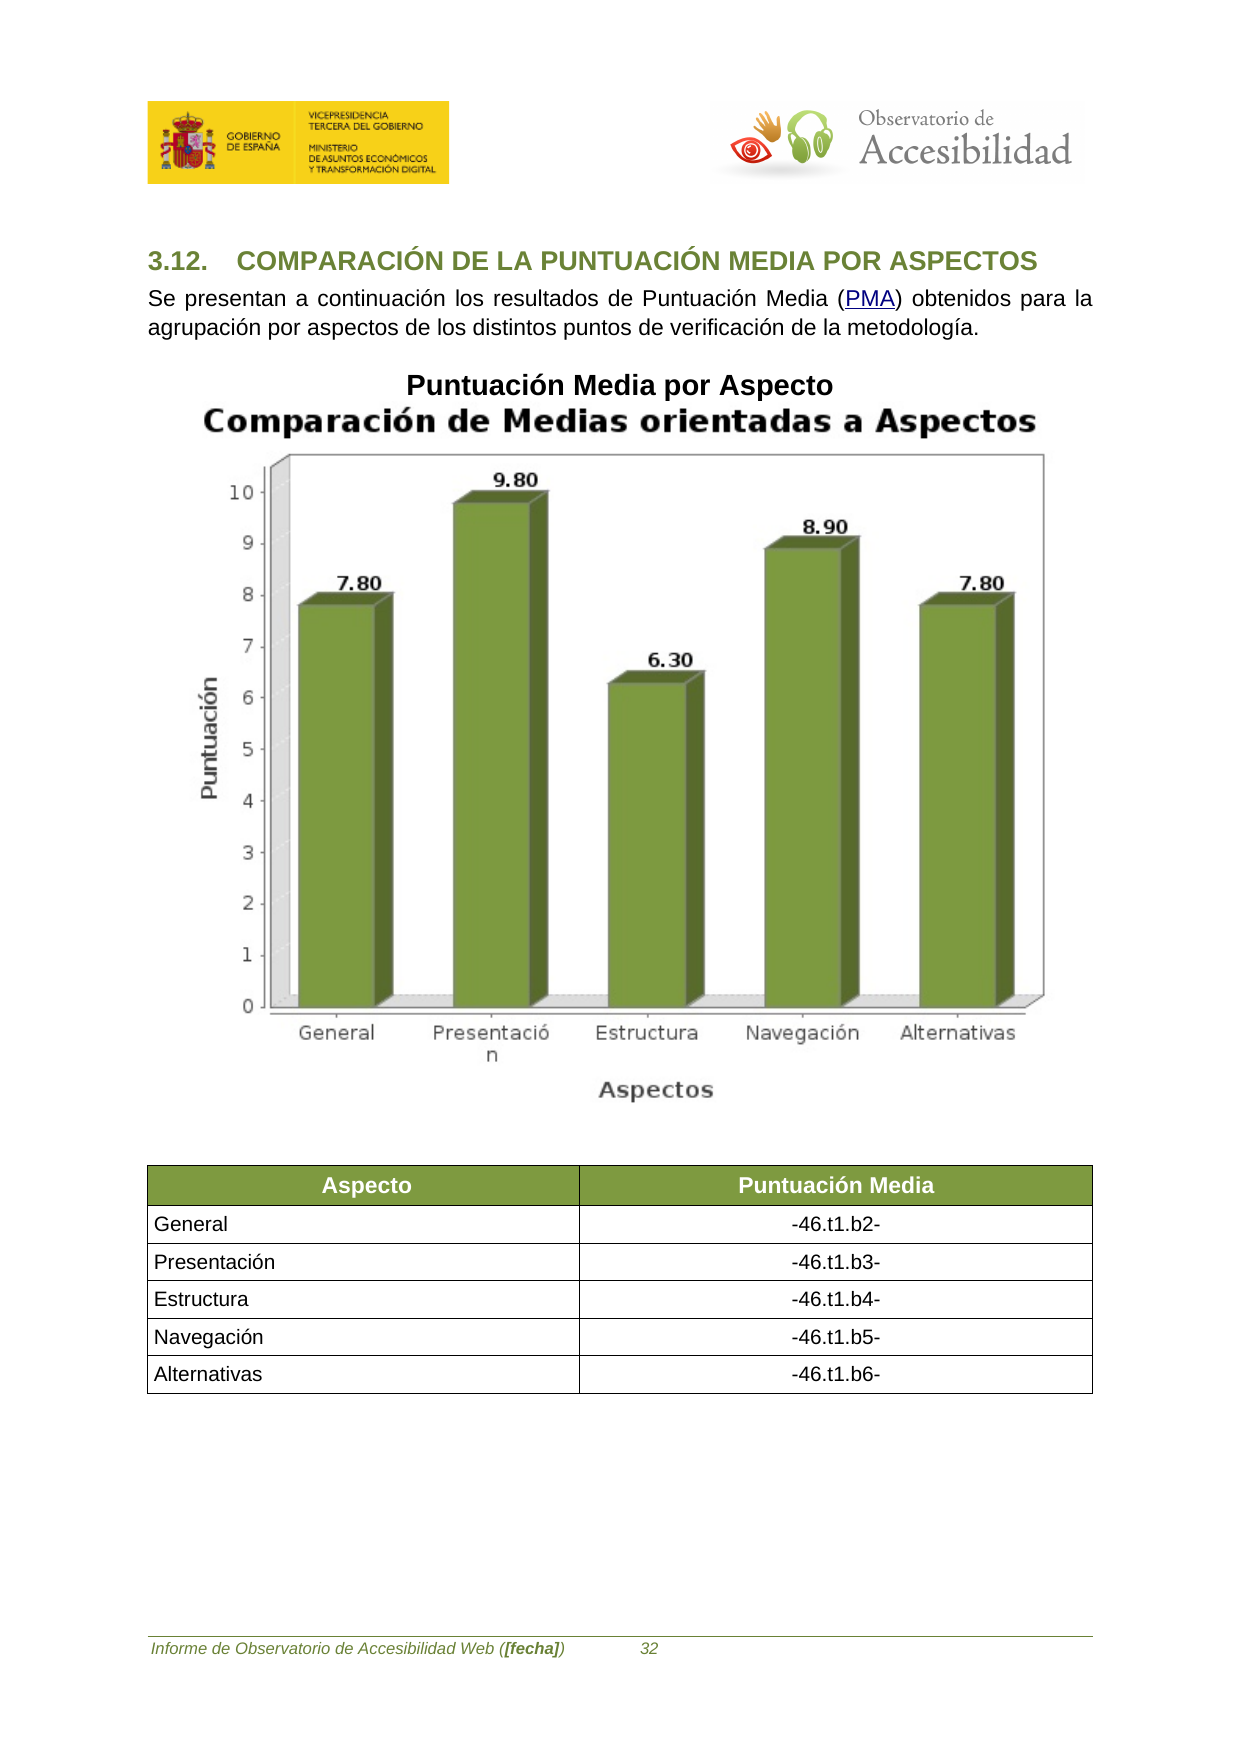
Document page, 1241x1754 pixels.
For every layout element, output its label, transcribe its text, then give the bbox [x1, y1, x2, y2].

picture [178, 401, 1062, 1112]
table_cell Navegación [148, 1319, 579, 1355]
table_cell -46.t1.b3- [580, 1244, 1092, 1280]
table_cell General [148, 1206, 579, 1242]
table_header Aspecto [148, 1166, 579, 1205]
subtitle Comparación de la Puntuación media por aspectos [148, 245, 1092, 276]
text Se presentan a continuación los resultados de Puntuación Media (PMA) obtenidos para la agrupación por aspectos de los distintos puntos de verificación de la metodología. [148, 285, 1092, 341]
table_cell -46.t1.b5- [580, 1319, 1092, 1355]
table_cell -46.t1.b2- [580, 1206, 1092, 1242]
table_cell -46.t1.b6- [580, 1356, 1092, 1392]
table_header Puntuación Media [580, 1166, 1092, 1205]
table_cell Alternativas [148, 1356, 579, 1392]
text Puntuación Media por Aspecto [148, 368, 1092, 402]
picture [710, 101, 1086, 184]
table_cell Presentación [148, 1244, 579, 1280]
picture [147, 101, 450, 184]
table_cell -46.t1.b4- [580, 1281, 1092, 1317]
table_cell Estructura [148, 1281, 579, 1317]
